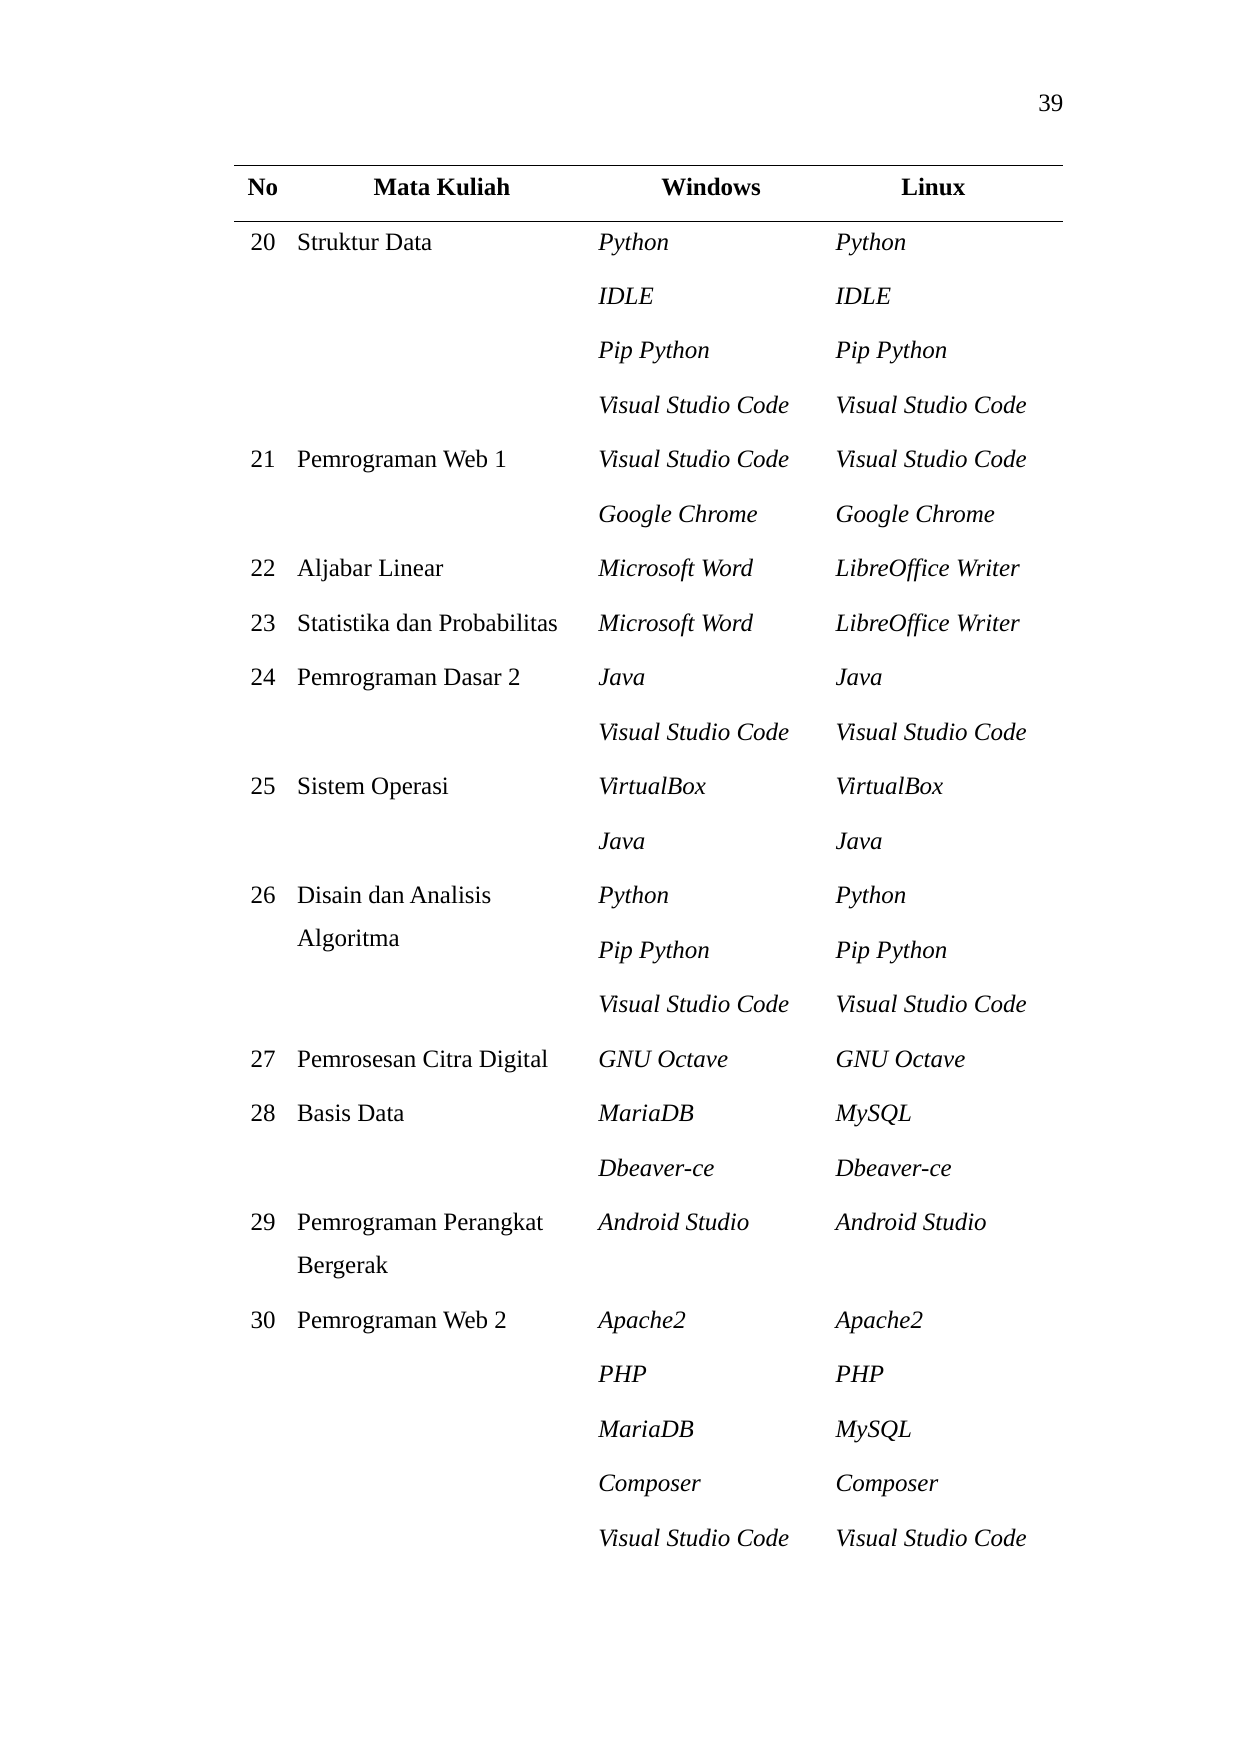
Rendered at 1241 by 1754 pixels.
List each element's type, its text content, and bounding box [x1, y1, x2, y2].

table_cell Visual Studio Code [592, 1517, 829, 1571]
table_cell Visual Studio Code [592, 384, 829, 439]
table_cell Pemrograman Dasar 2 [291, 657, 592, 766]
table_cell 25 [234, 766, 291, 874]
table_cell Java [830, 657, 1063, 711]
table_cell Pip Python [830, 929, 1063, 983]
table_cell 27 [234, 1038, 291, 1092]
table_cell 22 [234, 548, 291, 602]
table_cell Visual Studio Code [592, 711, 829, 766]
table_cell Java [592, 820, 829, 874]
table_cell Pip Python [830, 330, 1063, 384]
table_cell Microsoft Word [592, 602, 829, 657]
table_cell Pemrograman Perangkat Bergerak [291, 1201, 592, 1299]
table_cell LibreOffice Writer [830, 548, 1063, 602]
table_cell Statistika dan Probabilitas [291, 602, 592, 657]
table_cell 20 [234, 222, 291, 439]
table_cell 24 [234, 657, 291, 766]
table_cell Composer [592, 1463, 829, 1517]
table_cell Dbeaver-ce [830, 1147, 1063, 1201]
table_cell Microsoft Word [592, 548, 829, 602]
table_cell Java [592, 657, 829, 711]
table_cell Disain dan Analisis Algoritma [291, 875, 592, 1038]
table_cell Visual Studio Code [830, 384, 1063, 439]
table_cell LibreOffice Writer [830, 602, 1063, 657]
table_cell Python [830, 222, 1063, 275]
table_cell Aljabar Linear [291, 548, 592, 602]
table_cell Dbeaver-ce [592, 1147, 829, 1201]
table_cell IDLE [830, 275, 1063, 330]
table_cell 30 [234, 1299, 291, 1571]
table_cell PHP [830, 1354, 1063, 1408]
table_cell MySQL [830, 1408, 1063, 1462]
table_cell Basis Data [291, 1093, 592, 1201]
table_cell Android Studio [830, 1201, 1063, 1299]
table_cell Pemrograman Web 2 [291, 1299, 592, 1571]
table_cell Visual Studio Code [830, 439, 1063, 493]
table_cell 29 [234, 1201, 291, 1299]
table_cell Visual Studio Code [830, 1517, 1063, 1571]
table_header Windows [592, 166, 829, 221]
table_cell Struktur Data [291, 222, 592, 439]
table_cell Python [830, 875, 1063, 929]
table_cell Pip Python [592, 929, 829, 983]
table_cell MariaDB [592, 1408, 829, 1462]
table_cell Python [592, 875, 829, 929]
table_cell Google Chrome [592, 493, 829, 548]
table_cell VirtualBox [830, 766, 1063, 820]
table_cell Composer [830, 1463, 1063, 1517]
table_header No [234, 166, 291, 221]
table_cell 21 [234, 439, 291, 548]
table_cell Google Chrome [830, 493, 1063, 548]
table_cell Visual Studio Code [830, 711, 1063, 766]
table_cell GNU Octave [830, 1038, 1063, 1092]
table_cell Visual Studio Code [830, 984, 1063, 1038]
table_cell Android Studio [592, 1201, 829, 1299]
table_cell Pip Python [592, 330, 829, 384]
table_cell Pemrosesan Citra Digital [291, 1038, 592, 1092]
table_cell IDLE [592, 275, 829, 330]
table_cell GNU Octave [592, 1038, 829, 1092]
table_cell Apache2 [592, 1299, 829, 1353]
table_cell MySQL [830, 1093, 1063, 1147]
table_header Linux [830, 166, 1063, 221]
table_cell 28 [234, 1093, 291, 1201]
table_cell Sistem Operasi [291, 766, 592, 874]
table_cell Visual Studio Code [592, 984, 829, 1038]
table_cell Java [830, 820, 1063, 874]
table_cell 23 [234, 602, 291, 657]
table_cell Pemrograman Web 1 [291, 439, 592, 548]
table_cell VirtualBox [592, 766, 829, 820]
table_header Mata Kuliah [291, 166, 592, 221]
table_cell MariaDB [592, 1093, 829, 1147]
table_cell Visual Studio Code [592, 439, 829, 493]
table_cell PHP [592, 1354, 829, 1408]
table_cell 26 [234, 875, 291, 1038]
table_cell Apache2 [830, 1299, 1063, 1353]
table_cell Python [592, 222, 829, 275]
